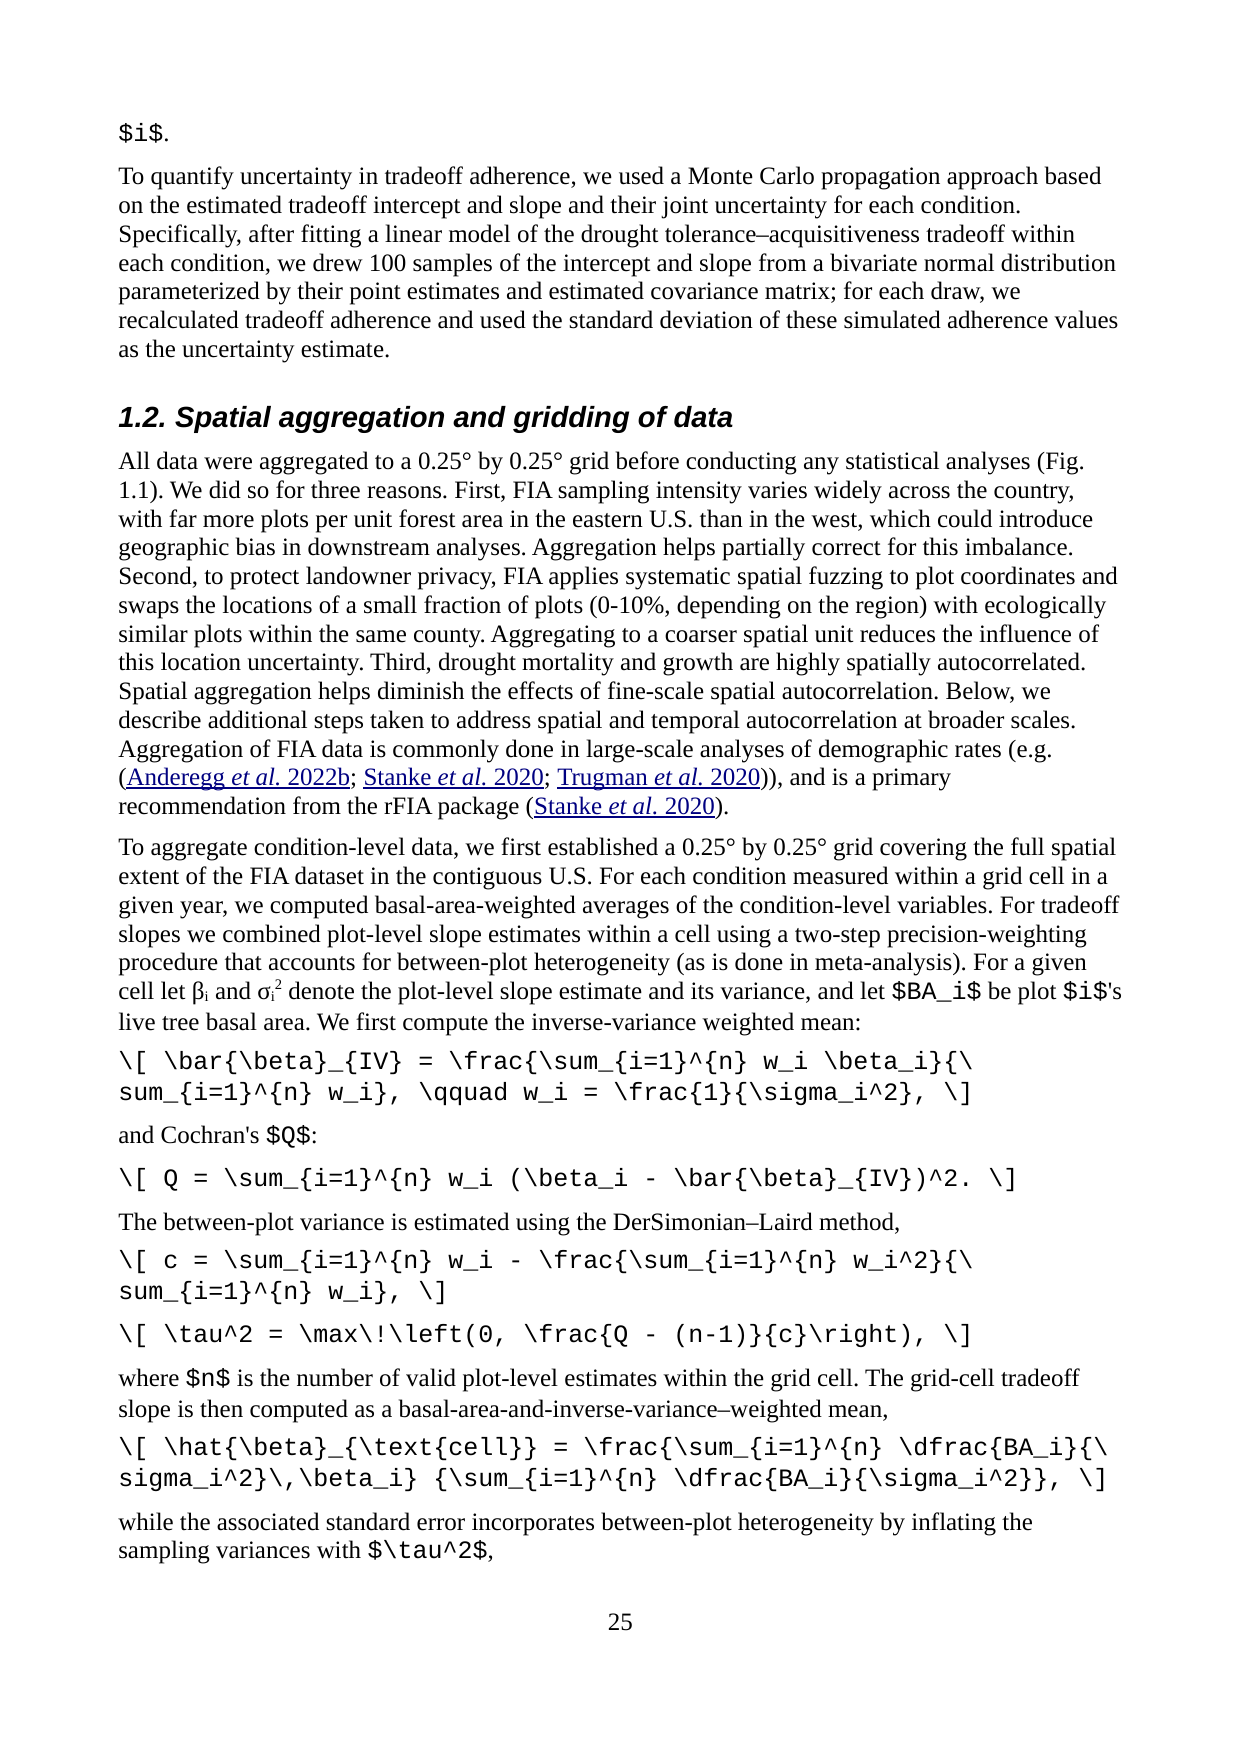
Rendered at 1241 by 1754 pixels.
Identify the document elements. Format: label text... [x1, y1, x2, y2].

text All data were aggregated to a 0.25° by 0.25° grid before conducting any statistical analyses (Fig. 1.1). We did so for three reasons. First, FIA sampling intensity varies widely across the country, with far more plots per unit forest area in the eastern U.S. than in the west, which could introduce geographic bias in downstream analyses. Aggregation helps partially correct for this imbalance. Second, to protect landowner privacy, FIA applies systematic spatial fuzzing to plot coordinates and swaps the locations of a small fraction of plots (0-10%, depending on the region) with ecologically similar plots within the same county. Aggregating to a coarser spatial unit reduces the influence of this location uncertainty. Third, drought mortality and growth are highly spatially autocorrelated. Spatial aggregation helps diminish the effects of fine-scale spatial autocorrelation. Below, we describe additional steps taken to address spatial and temporal autocorrelation at broader scales. Aggregation of FIA data is commonly done in large-scale analyses of demographic rates (e.g. (Anderegg et al. 2022b; Stanke et al. 2020; Trugman et al. 2020)), and is a primary recommendation from the rFIA package (Stanke et al. 2020). [118, 446, 1122, 820]
text \[ \tau^2 = \max\!\left(0, \frac{Q - (n-1)}{c}\right), \] [118, 1319, 1122, 1350]
text where $n$ is the number of valid plot-level estimates within the grid cell. The grid-cell tradeoff slope is then computed as a basal-area-and-inverse-variance–weighted mean, [118, 1363, 1122, 1422]
text \[ \bar{\beta}_{IV} = \frac{\sum_{i=1}^{n} w_i \beta_i}{\sum_{i=1}^{n} w_i}, \qquad w_i = \frac{1}{\sigma_i^2}, \] [118, 1048, 1122, 1107]
text and Cochran's $Q$: [118, 1120, 1122, 1151]
text while the associated standard error incorporates between-plot heterogeneity by inflating the sampling variances with $\tau^2$, [118, 1507, 1122, 1566]
text \[ c = \sum_{i=1}^{n} w_i - \frac{\sum_{i=1}^{n} w_i^2}{\sum_{i=1}^{n} w_i}, \] [118, 1248, 1122, 1307]
text To aggregate condition-level data, we first established a 0.25° by 0.25° grid covering the full spatial extent of the FIA dataset in the contiguous U.S. For each condition measured within a grid cell in a given year, we computed basal-area-weighted averages of the condition-level variables. For tradeoff slopes we combined plot-level slope estimates within a cell using a two-step precision-weighting procedure that accounts for between-plot heterogeneity (as is done in meta-analysis). For a given cell let βi and σi2 denote the plot-level slope estimate and its variance, and let $BA_i$ be plot $i$'s live tree basal area. We first compute the inverse-variance weighted mean: [118, 832, 1122, 1036]
text \[ Q = \sum_{i=1}^{n} w_i (\beta_i - \bar{\beta}_{IV})^2. \] [118, 1163, 1122, 1194]
text The between-plot variance is estimated using the DerSimonian–Laird method, [118, 1207, 1122, 1235]
text $i$. [118, 118, 1122, 149]
subtitle Spatial aggregation and gridding of data [118, 400, 1122, 434]
text To quantify uncertainty in tradeoff adherence, we used a Monte Carlo propagation approach based on the estimated tradeoff intercept and slope and their joint uncertainty for each condition. Specifically, after fitting a linear model of the drought tolerance–acquisitiveness tradeoff within each condition, we drew 100 samples of the intercept and slope from a bivariate normal distribution parameterized by their point estimates and estimated covariance matrix; for each draw, we recalculated tradeoff adherence and used the standard deviation of these simulated adherence values as the uncertainty estimate. [118, 161, 1122, 363]
text \[ \hat{\beta}_{\text{cell}} = \frac{\sum_{i=1}^{n} \dfrac{BA_i}{\sigma_i^2}\,\beta_i} {\sum_{i=1}^{n} \dfrac{BA_i}{\sigma_i^2}}, \] [118, 1435, 1122, 1494]
